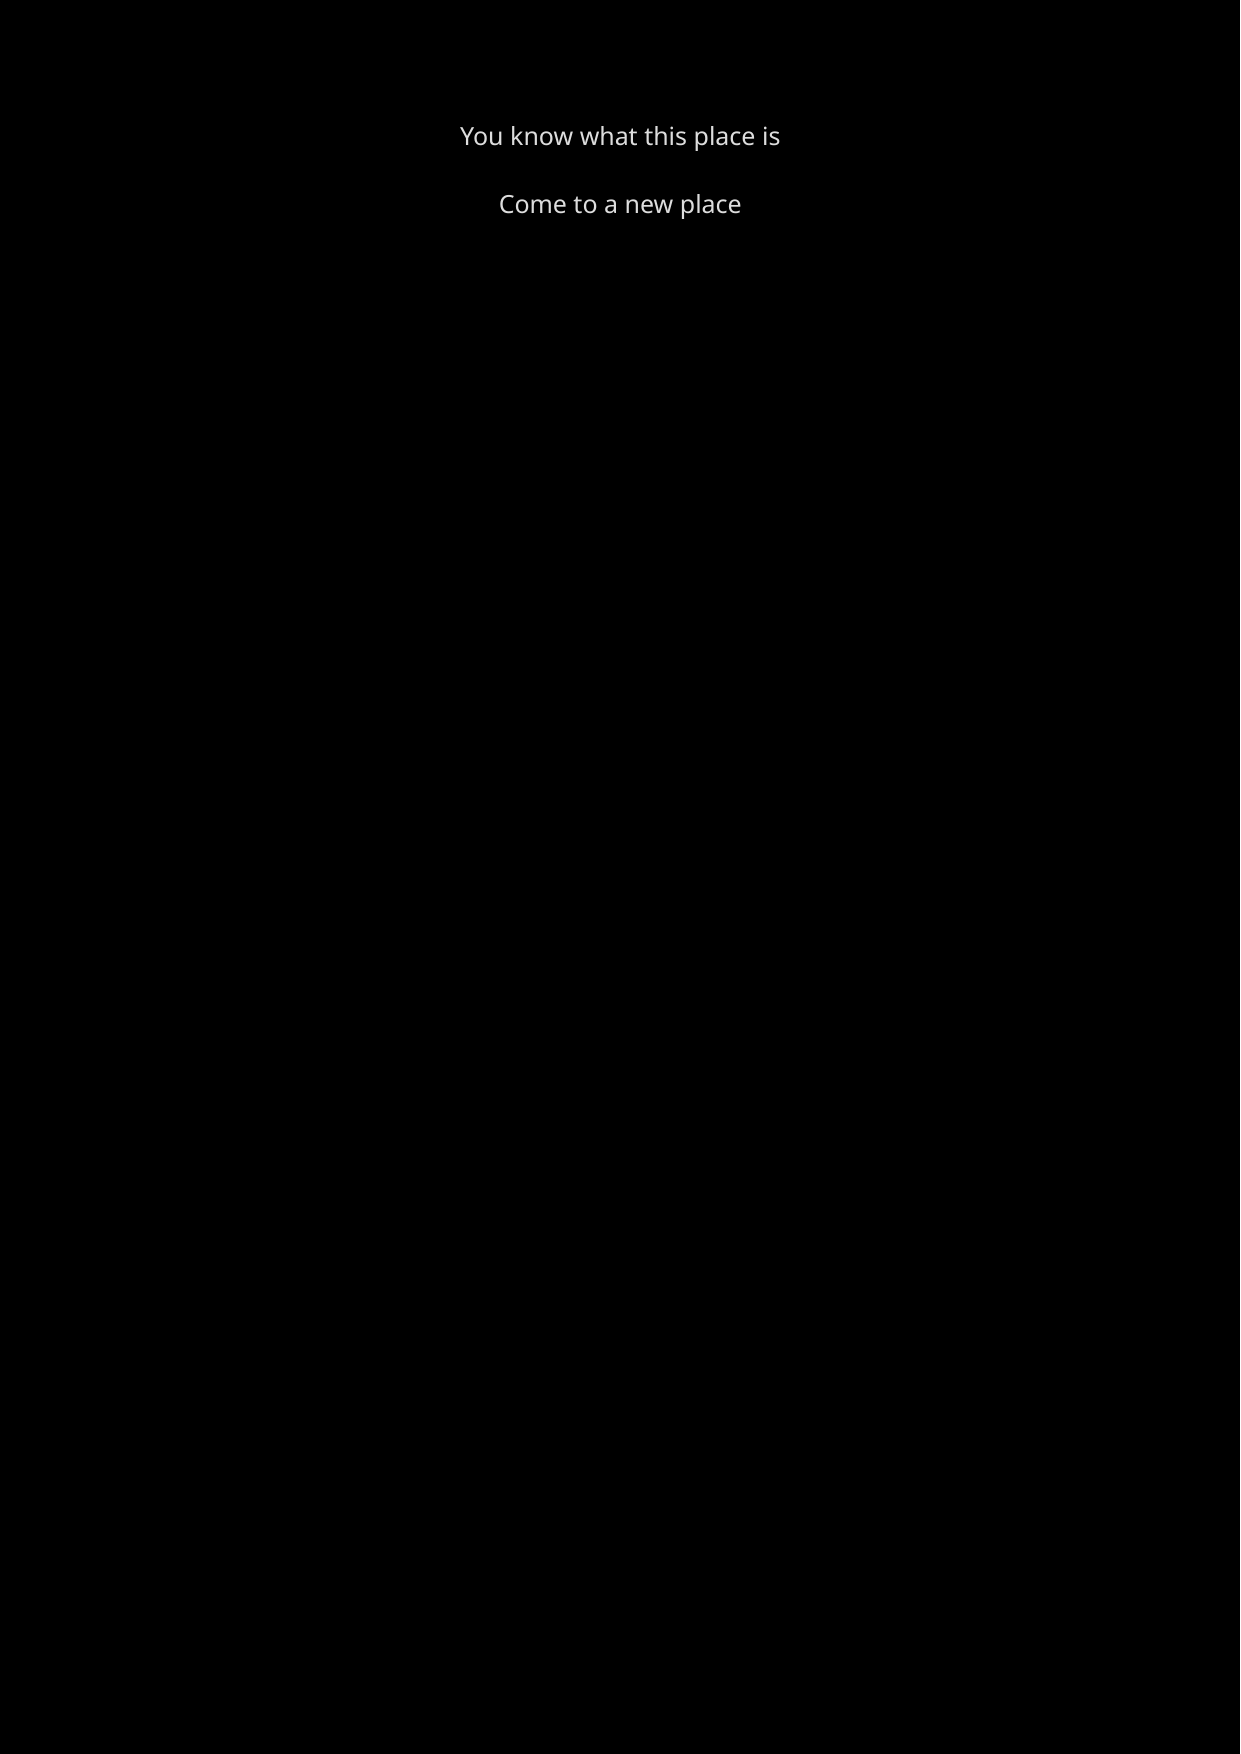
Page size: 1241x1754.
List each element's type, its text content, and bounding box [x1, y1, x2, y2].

text You know what this place is [118, 118, 1122, 152]
text Come to a new place [118, 186, 1122, 220]
